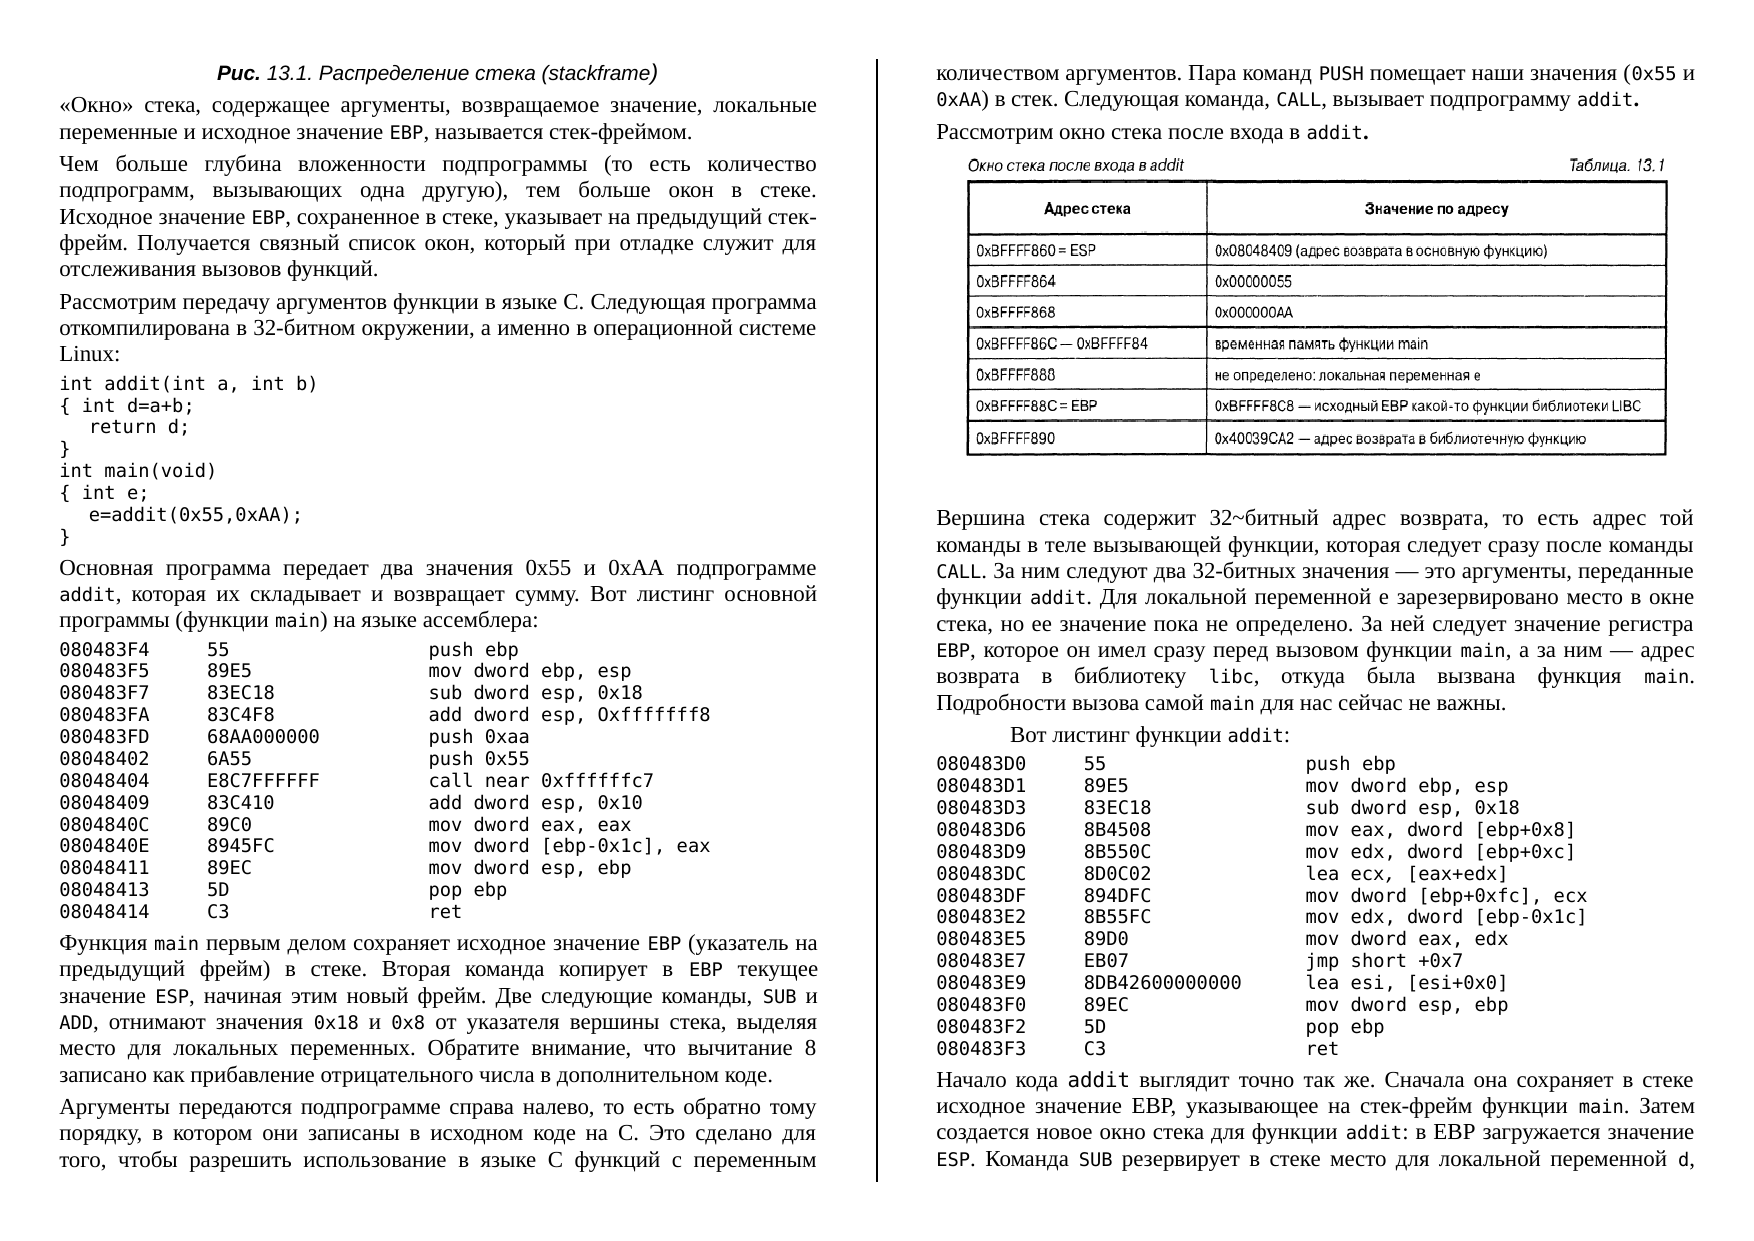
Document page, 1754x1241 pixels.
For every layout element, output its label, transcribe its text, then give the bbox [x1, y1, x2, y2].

text } [59, 438, 818, 460]
text 08048409 83С410 add dword esp, 0x10 [59, 792, 818, 814]
text 080483D0 55 push ebp [936, 753, 1695, 775]
text { int d=a+b; [59, 394, 818, 416]
text 080483FA 83C4F8 add dword esp, Oxfffffff8 [59, 704, 818, 726]
text 080483FD 68АА000000 push 0xaa [59, 726, 818, 748]
text 080483D1 89E5 mov dword ebp, esp [936, 775, 1695, 797]
text { int e; [59, 482, 818, 504]
text Основная программа передает два значения 0x55 и 0хАА подпрограмме addit, которая их складывает и возвращает сумму. Вот листинг основной программы (функции main) на языке ассемблера: [59, 554, 818, 633]
text Рассмотрим окно стека после входа в addit. [936, 118, 1695, 144]
text 080483D6 8В4508 mov eax, dword [ebp+0x8] [936, 819, 1695, 841]
text 080483F4 55 push ebp [59, 639, 818, 661]
text 080483D9 8В550С mov edx, dword [ebp+0xc] [936, 841, 1695, 863]
text 080483DC 8D0C02 lea ecx, [eax+edx] [936, 863, 1695, 885]
text 080483D3 83ЕС18 sub dword esp, 0x18 [936, 797, 1695, 819]
text 080483Е5 89D0 mov dword eax, edx [936, 928, 1695, 950]
text e=addit(0x55,0xAA); [59, 504, 818, 526]
text 080483F0 89ЕС mov dword esp, ebp [936, 994, 1695, 1016]
text 08048402 6А55 push 0x55 [59, 748, 818, 770]
text 080483DF 894DFC mov dword [ebp+0xfc], ecx [936, 885, 1695, 907]
text } [59, 526, 818, 548]
text 080483F2 5D pop ebp [936, 1016, 1695, 1038]
text 080483F7 83ЕС18 sub dword esp, 0x18 [59, 682, 818, 704]
text int addit(int а, int b) [59, 373, 818, 394]
text 080483Е9 8DB42600000000 lea esi, [esi+0x0] [936, 972, 1695, 994]
text 080483F5 89Е5 mov dword ebp, esp [59, 661, 818, 682]
text 08048411 89ЕС mov dword esp, ebp [59, 857, 818, 879]
text 0804840С 89С0 mov dword eax, eax [59, 814, 818, 836]
text return d; [59, 416, 818, 438]
text 0804840Е 8945FC mov dword [ebp-0x1c], eax [59, 836, 818, 857]
text 08048414 СЗ ret [59, 901, 818, 923]
text 08048404 E8C7FFFFFF call near 0xffffffc7 [59, 770, 818, 792]
text Рассмотрим передачу аргументов функции в языке С. Следующая программа откомпилирована в 32-битном окружении, а именно в операционной системе Linux: [59, 288, 818, 367]
text Аргументы передаются подпрограмме справа налево, то есть обратно тому порядку, в котором они записаны в исходном коде на С. Это сделано для того, чтобы разрешить использование в языке С функций с переменным [59, 1093, 818, 1172]
text Начало кода addit выглядит точно так же. Сначала она сохраняет в стеке исходное значение ЕВР, указывающее на стек-фрейм функции main. Затем создается новое окно стека для функции addit: в ЕВР загружается значение ESP. Команда SUB резервирует в стеке место для локальной переменной d, [936, 1066, 1695, 1171]
text «Окно» стека, содержащее аргументы, возвращаемое значение, локальные переменные и исходное значение ЕВР, называется стек-фреймом. [59, 91, 818, 144]
text Функция main первым делом сохраняет исходное значение EBP (указатель на предыдущий фрейм) в стеке. Вторая команда копирует в ЕВР текущее значение ESP, начиная этим новый фрейм. Две следующие команды, SUB и ADD, отнимают значения 0x18 и 0x8 от указателя вершины стека, выделяя место для локальных переменных. Обратите внимание, что вычитание 8 записано как прибавление отрицательного числа в дополнительном коде. [59, 929, 818, 1087]
text Вершина стека содержит 32~битный адрес возврата, то есть адрес той команды в теле вызывающей функции, которая следует сразу после команды CALL. За ним следуют два 32-битных значения — это аргументы, переданные функции addit. Для локальной переменной е зарезервировано место в окне стека, но ее значение пока не определено. За ней следует значение регистра ЕВР, которое он имел сразу перед вызовом функции main, а за ним — адрес возврата в библиотеку libc, откуда была вызвана функция main. Подробности вызова самой main для нас сейчас не важны. [936, 504, 1695, 715]
text 080483F3 СЗ ret [936, 1038, 1695, 1060]
text Вот листинг функции addit: [936, 721, 1695, 747]
text 080483Е7 ЕВ07 jmp short +0x7 [936, 950, 1695, 972]
text 08048413 5D pop ebp [59, 879, 818, 901]
text Рис. 13.1. Распределение стека (stackframe) [59, 59, 818, 85]
text количеством аргументов. Пара команд PUSH помещает наши значения (0x55 и 0хАА) в стек. Следующая команда, CALL, вызывает подпрограмму addit. [936, 59, 1695, 112]
text Чем больше глубина вложенности подпрограммы (то есть количество подпрограмм, вызывающих одна другую), тем больше окон в стеке. Исходное значение ЕВР, сохраненное в стеке, указывает на предыдущий стек-фрейм. Получается связный список окон, который при отладке служит для отслеживания вызовов функций. [59, 150, 818, 282]
text 080483Е2 8B55FC mov edx, dword [ebp-0x1c] [936, 907, 1695, 928]
text int main(void) [59, 460, 818, 482]
